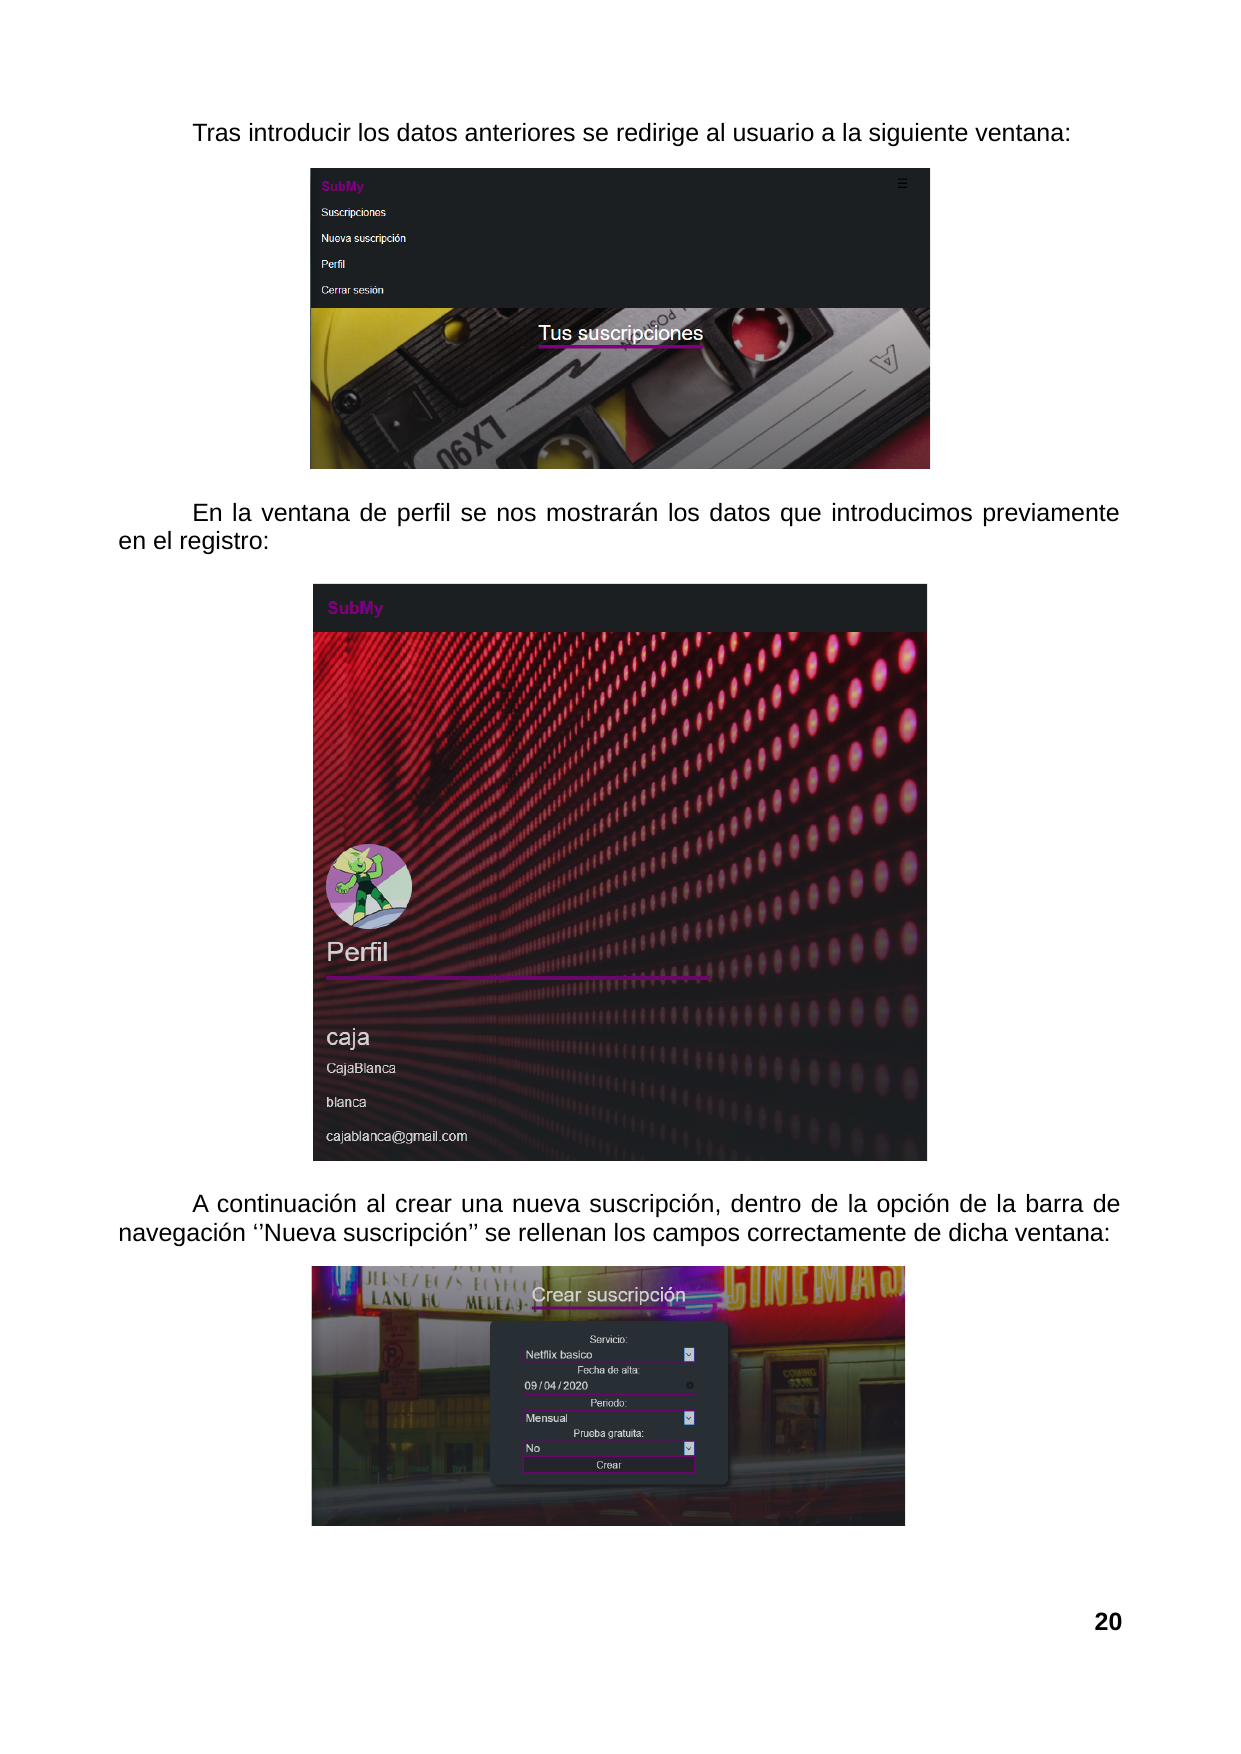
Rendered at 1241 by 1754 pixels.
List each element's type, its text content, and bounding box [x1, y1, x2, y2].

picture [313, 583, 928, 1161]
picture [310, 168, 931, 469]
text Tras introducir los datos anteriores se redirige al usuario a la siguiente ventana: [118, 118, 1122, 147]
picture [311, 1266, 906, 1526]
text En la ventana de perfil se nos mostrarán los datos que introducimos previamente en el registro: [118, 498, 1122, 555]
text A continuación al crear una nueva suscripción, dentro de la opción de la barra de navegación ‘’Nueva suscripción’’ se rellenan los campos correctamente de dicha ventana: [118, 1189, 1122, 1247]
